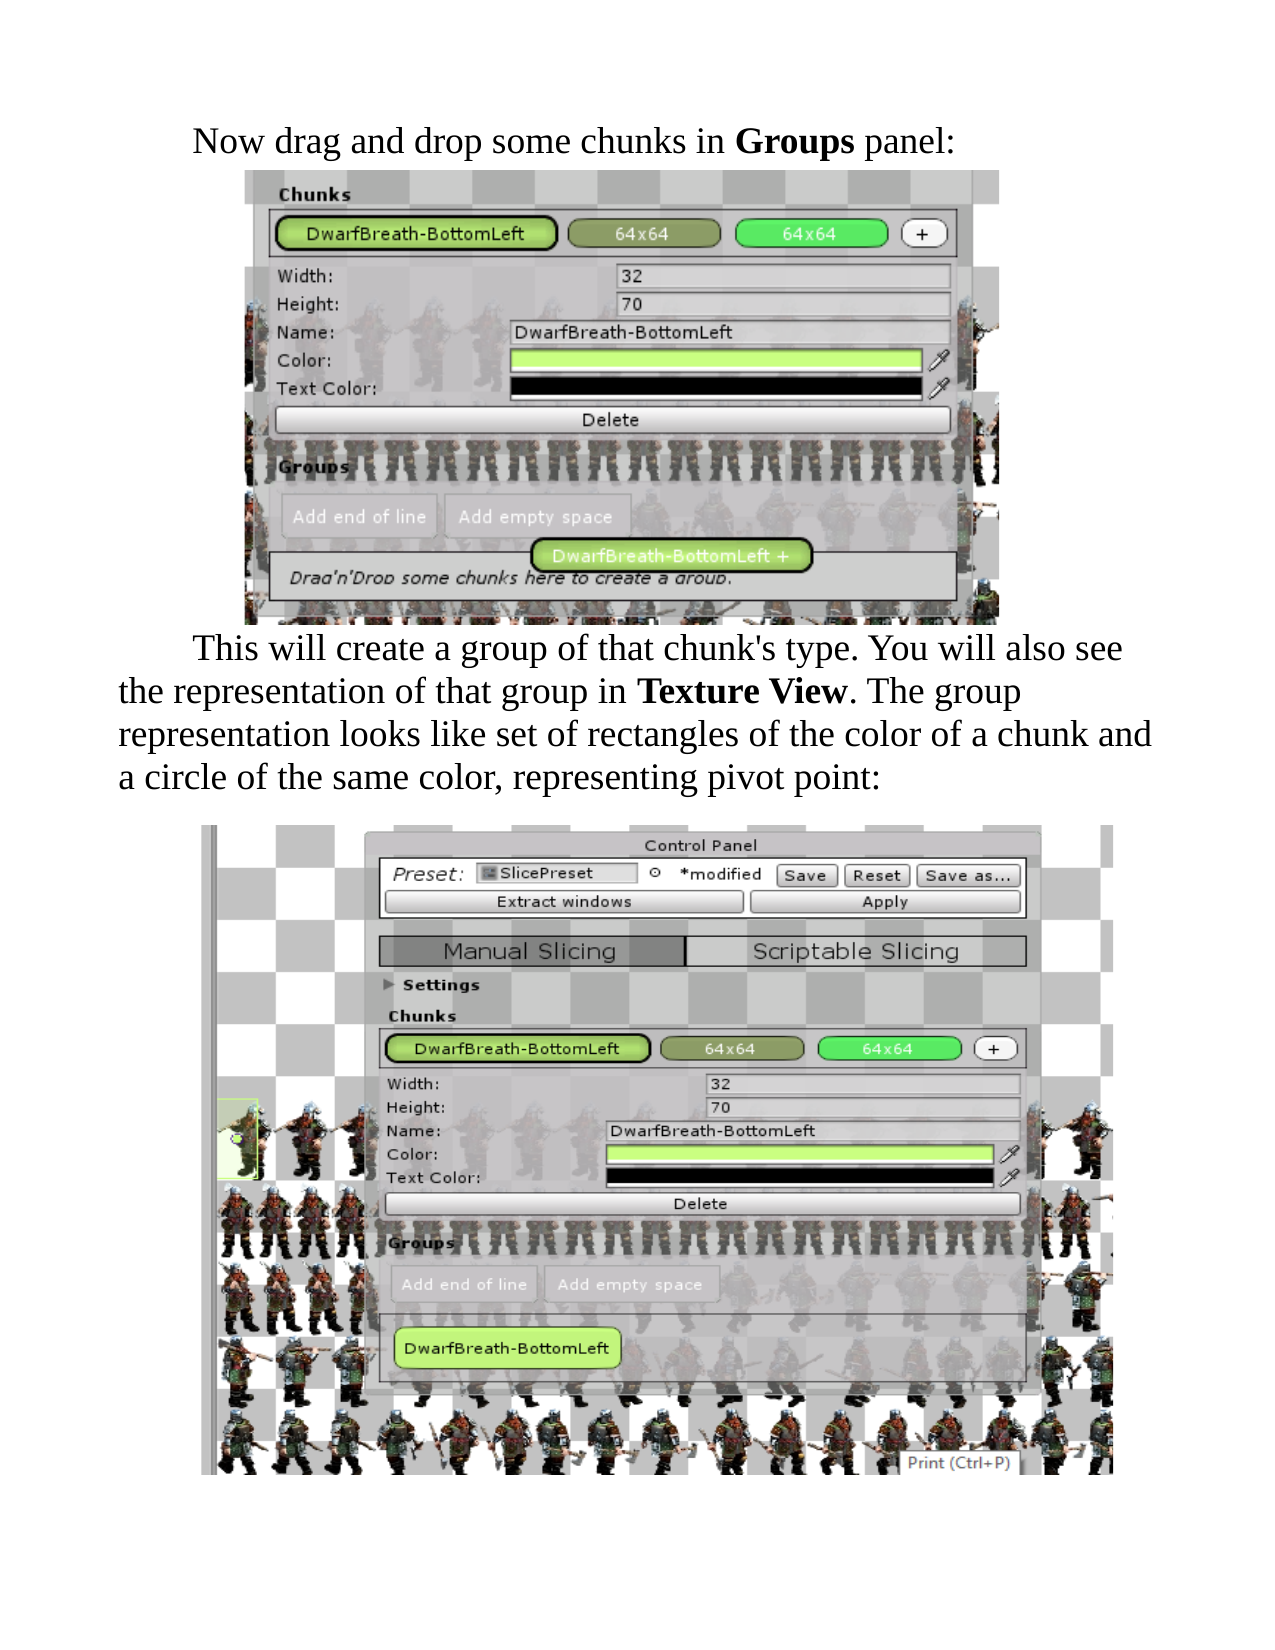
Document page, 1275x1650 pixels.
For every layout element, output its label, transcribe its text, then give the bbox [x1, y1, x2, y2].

text Now drag and drop some chunks in Groups panel: [118, 118, 1157, 161]
picture [244, 170, 1000, 625]
picture [201, 825, 1114, 1475]
text This will create a group of that chunk's type. You will also see the representation of that group in Texture View. The group representation looks like set of rectangles of the color of a chunk and a circle of the same color, representing pivot point: [118, 174, 1157, 797]
